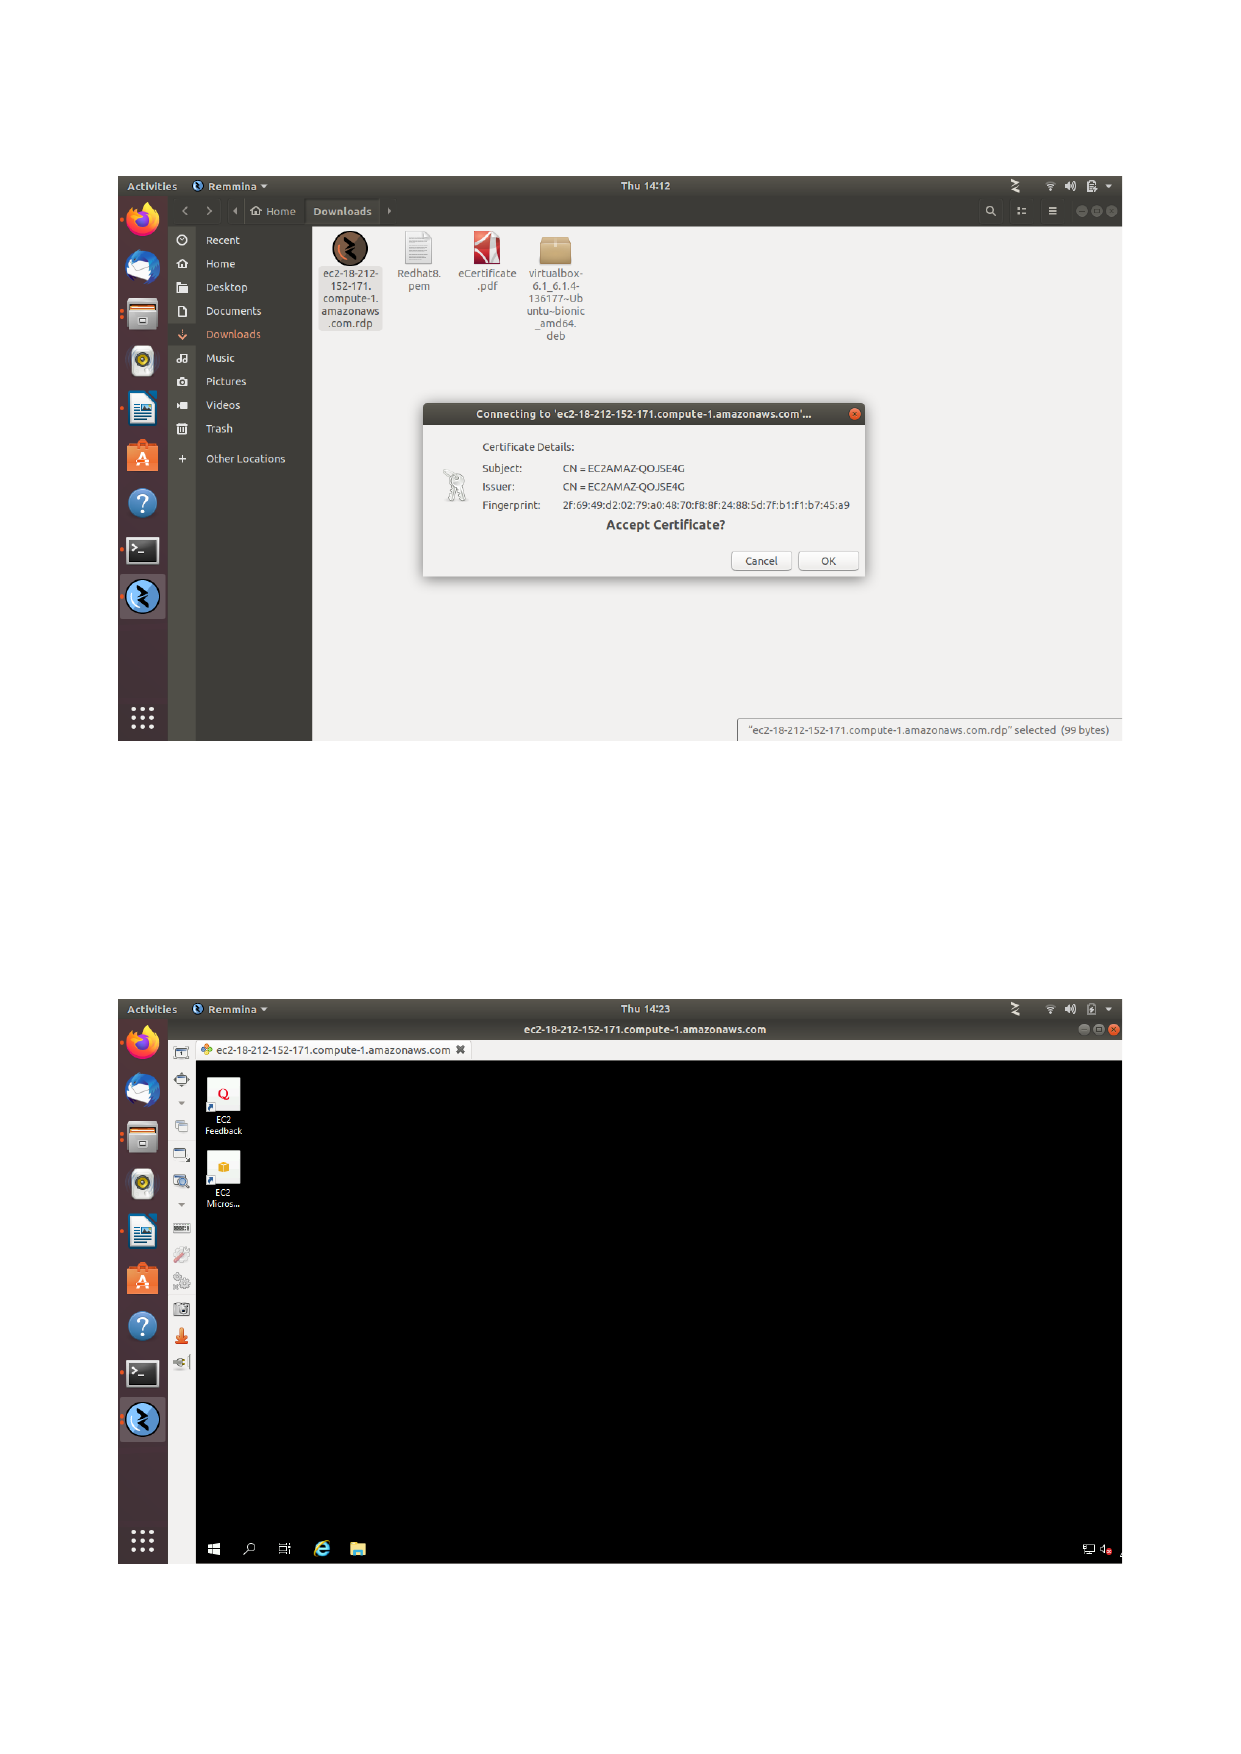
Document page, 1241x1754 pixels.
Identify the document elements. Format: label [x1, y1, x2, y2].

picture [118, 176, 1123, 741]
picture [118, 999, 1123, 1564]
